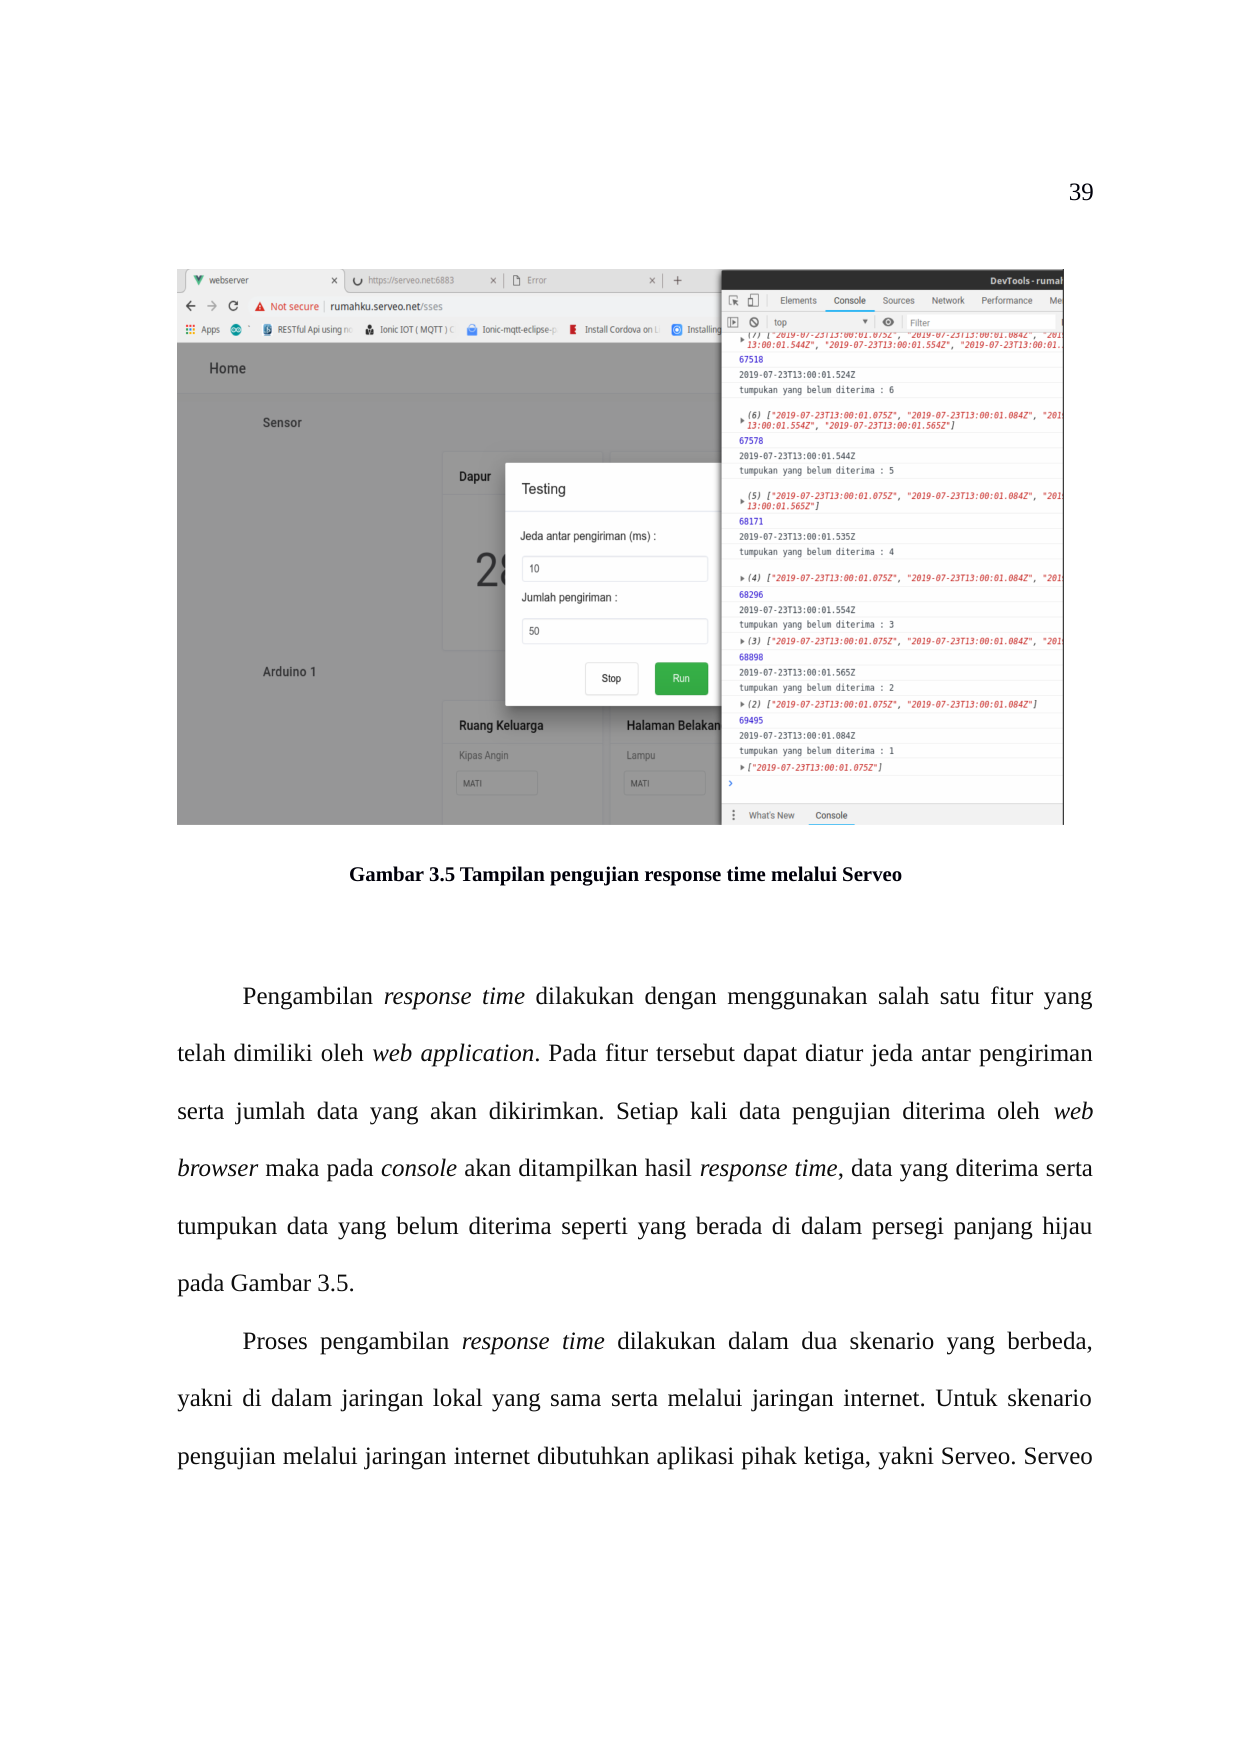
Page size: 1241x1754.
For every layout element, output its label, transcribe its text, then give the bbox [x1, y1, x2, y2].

text Proses pengambilan response time dilakukan dalam dua skenario yang berbeda, yakni di dalam jaringan lokal yang sama serta melalui jaringan internet. Untuk skenario pengujian melalui jaringan internet dibutuhkan aplikasi pihak ketiga, yakni Serveo. Serveo [177, 1326, 1093, 1469]
text Pengambilan response time dilakukan dengan menggunakan salah satu fitur yang telah dimiliki oleh web application. Pada fitur tersebut dapat diatur jeda antar pengiriman serta jumlah data yang akan dikirimkan. Setiap kali data pengujian diterima oleh web browser maka pada console akan ditampilkan hasil response time, data yang diterima serta tumpukan data yang belum diterima seperti yang berada di dalam persegi panjang hijau pada Gambar 3.5. [177, 981, 1093, 1297]
picture [177, 269, 1064, 825]
text 1Gambar 3.5 Tampilan pengujian response time melalui Serveo [177, 825, 1064, 886]
